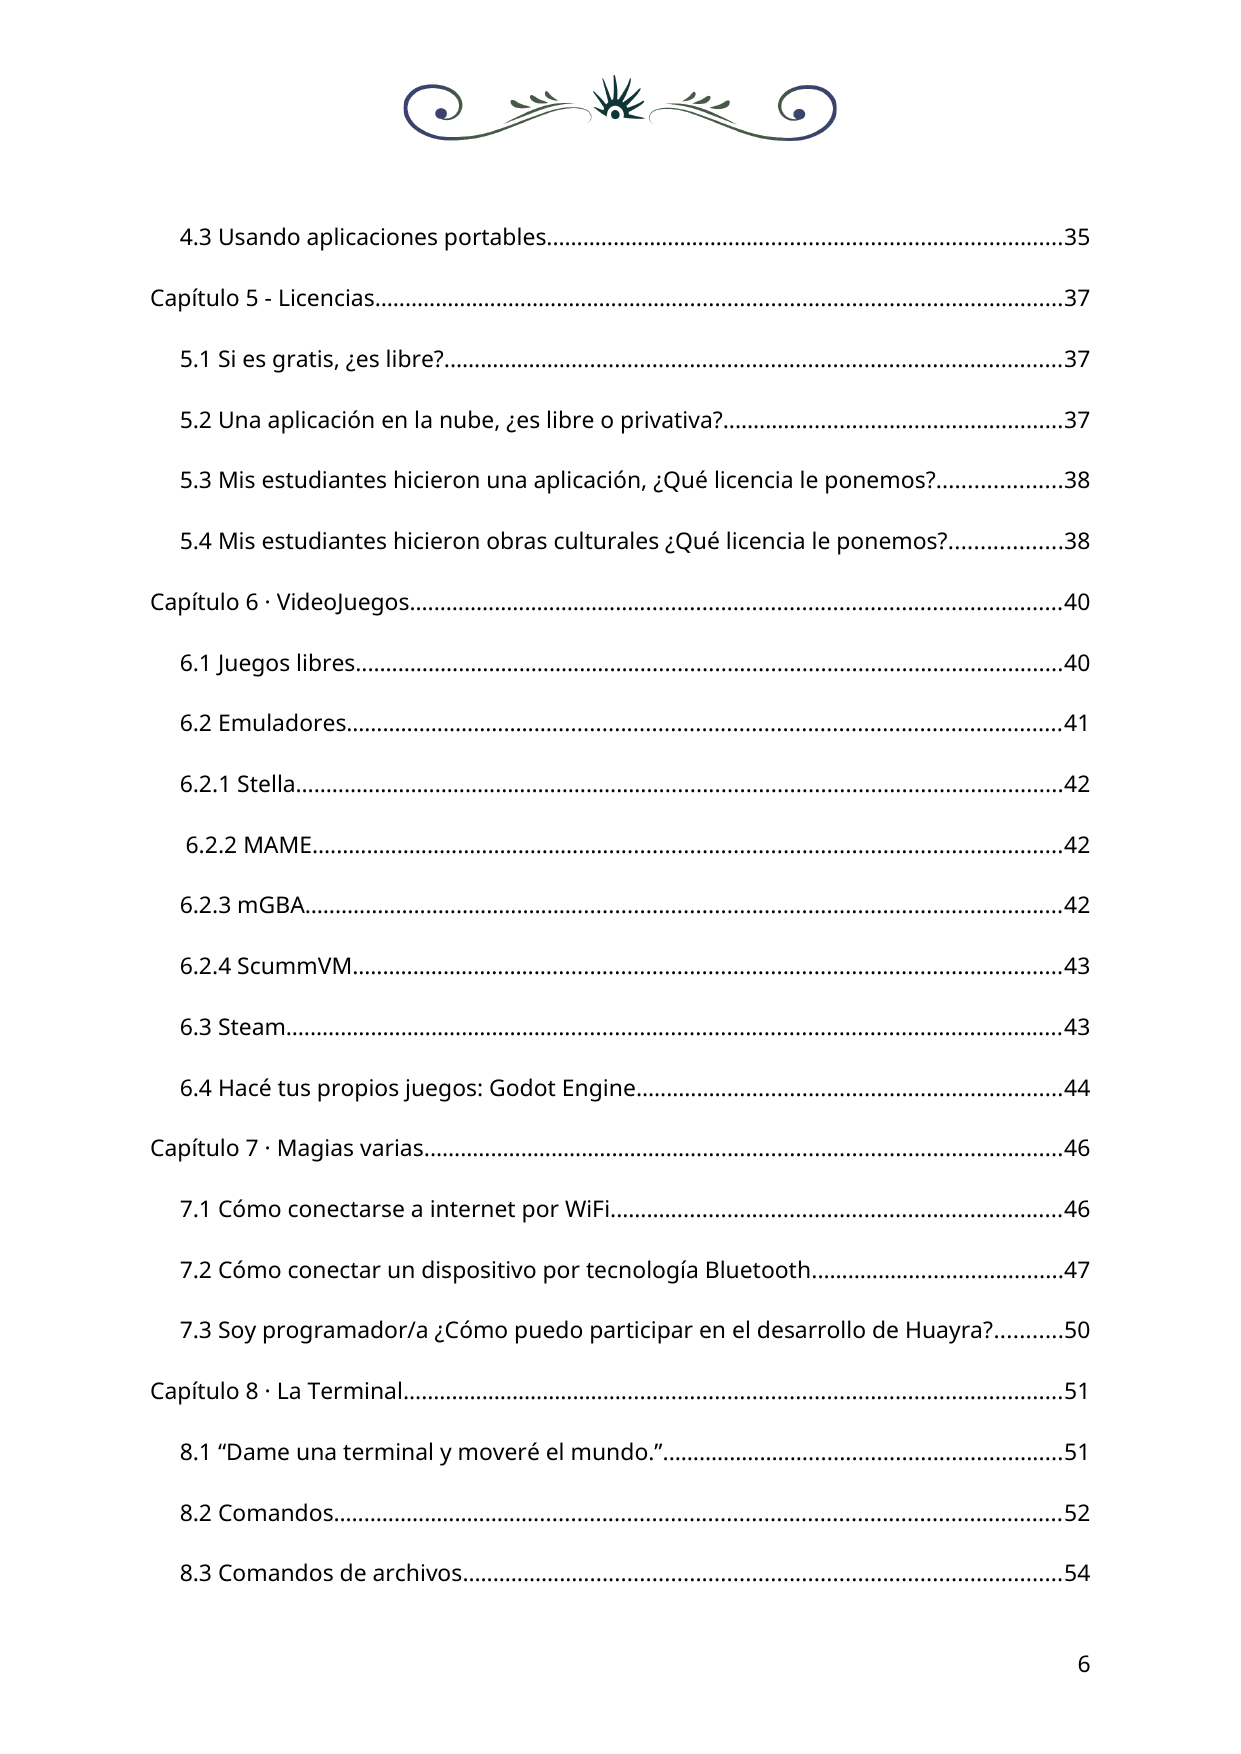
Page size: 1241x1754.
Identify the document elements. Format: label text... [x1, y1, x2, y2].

text 5.3 Mis estudiantes hicieron una aplicación, ¿Qué licencia le ponemos? 38 [179, 464, 1090, 496]
text 6.2.4 ScummVM 43 [179, 950, 1090, 981]
text 7.2 Cómo conectar un dispositivo por tecnología Bluetooth 47 [179, 1254, 1090, 1285]
text 7.1 Cómo conectarse a internet por WiFi 46 [179, 1193, 1090, 1224]
text Capítulo 5 - Licencias 37 [150, 282, 1090, 313]
text 8.2 Comandos 52 [179, 1497, 1090, 1528]
text 8.3 Comandos de archivos 54 [179, 1557, 1090, 1589]
text 6.1 Juegos libres 40 [179, 646, 1090, 678]
text 7.3 Soy programador/a ¿Cómo puedo participar en el desarrollo de Huayra? 50 [179, 1314, 1090, 1346]
text 8.1 “Dame una terminal y moveré el mundo.” 51 [179, 1436, 1090, 1467]
text 5.4 Mis estudiantes hicieron obras culturales ¿Qué licencia le ponemos? 38 [179, 525, 1090, 556]
text Capítulo 7 · Magias varias 46 [150, 1132, 1090, 1163]
text 4.3 Usando aplicaciones portables 35 [179, 221, 1090, 253]
text 6.4 Hacé tus propios juegos: Godot Engine 44 [179, 1072, 1090, 1103]
text 6.2 Emuladores 41 [179, 707, 1090, 738]
text 6.2.1 Stella 42 [179, 768, 1090, 799]
text 5.2 Una aplicación en la nube, ¿es libre o privativa? 37 [179, 403, 1090, 435]
text 6.2.3 mGBA 42 [179, 889, 1090, 921]
text Capítulo 8 · La Terminal 51 [150, 1375, 1090, 1406]
text 6.2.2 MAME 42 [179, 829, 1090, 860]
text Capítulo 6 · VideoJuegos 40 [150, 586, 1090, 617]
text 6.3 Steam 43 [179, 1011, 1090, 1042]
text 5.1 Si es gratis, ¿es libre? 37 [179, 343, 1090, 374]
picture [403, 75, 837, 141]
